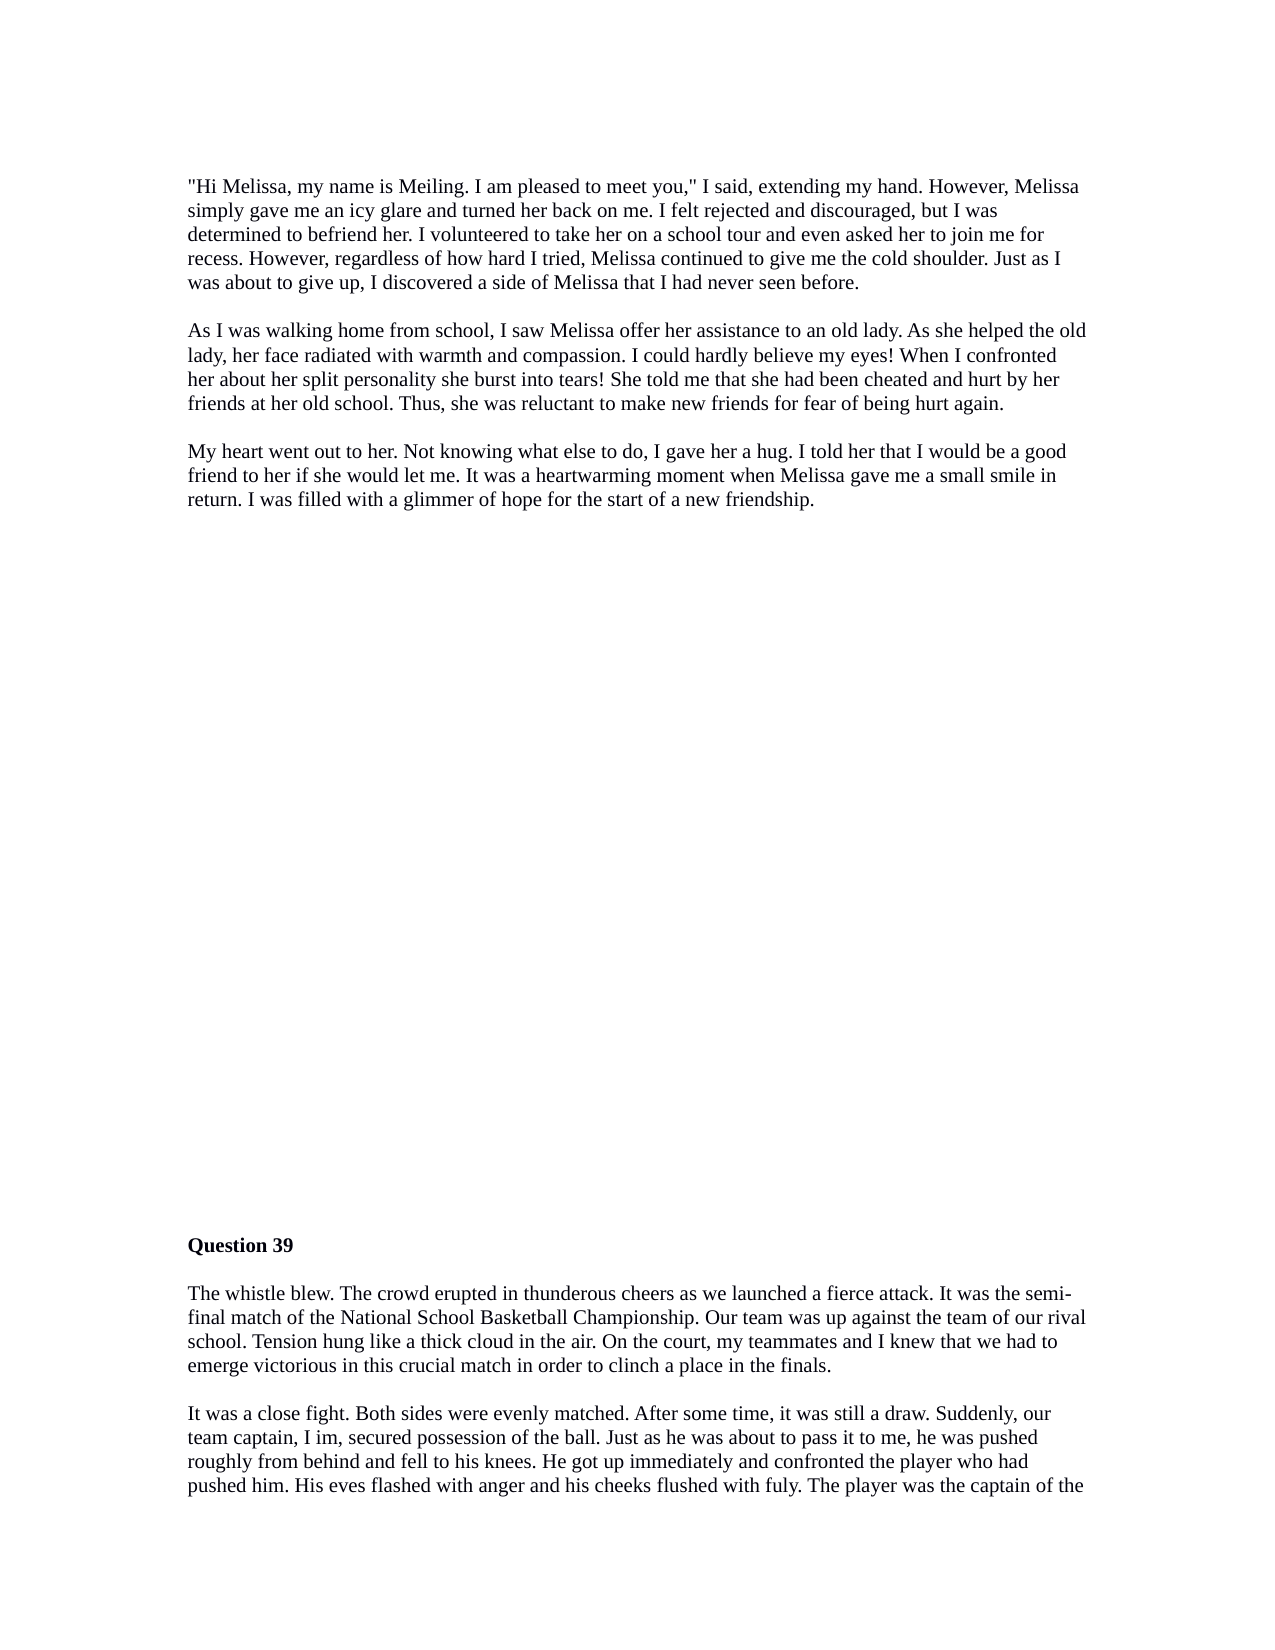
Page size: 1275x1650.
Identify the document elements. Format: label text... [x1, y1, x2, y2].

text It was a close fight. Both sides were evenly matched. After some time, it was still a draw. Suddenly, our team captain, I im, secured possession of the ball. Just as he was about to pass it to me, he was pushed roughly from behind and fell to his knees. He got up immediately and confronted the player who had pushed him. His eves flashed with anger and his cheeks flushed with fuly. The player was the captain of the [187, 1401, 1087, 1497]
text The whistle blew. The crowd erupted in thunderous cheers as we launched a fierce attack. It was the semi-final match of the National School Basketball Championship. Our team was up against the team of our rival school. Tension hung like a thick cloud in the air. On the court, my teammates and I knew that we had to emerge victorious in this crucial match in order to clinch a place in the finals. [187, 1281, 1087, 1377]
text "Hi Melissa, my name is Meiling. I am pleased to meet you," I said, extending my hand. However, Melissa simply gave me an icy glare and turned her back on me. I felt rejected and discouraged, but I was determined to befriend her. I volunteered to take her on a school tour and even asked her to join me for recess. However, regardless of how hard I tried, Melissa continued to give me the cold shoulder. Just as I was about to give up, I discovered a side of Melissa that I had never seen before. [187, 174, 1087, 294]
text As I was walking home from school, I saw Melissa offer her assistance to an old lady. As she helped the old lady, her face radiated with warmth and compassion. I could hardly believe my eyes! When I confronted her about her split personality she burst into tears! She told me that she had been cheated and hurt by her friends at her old school. Thus, she was reluctant to make new friends for fear of being hurt again. [187, 318, 1087, 415]
text My heart went out to her. Not knowing what else to do, I gave her a hug. I told her that I would be a good friend to her if she would let me. It was a heartwarming moment when Melissa gave me a small smile in return. I was filled with a glimmer of hope for the start of a new friendship. [187, 439, 1087, 511]
text Question 39 [187, 1233, 1087, 1257]
